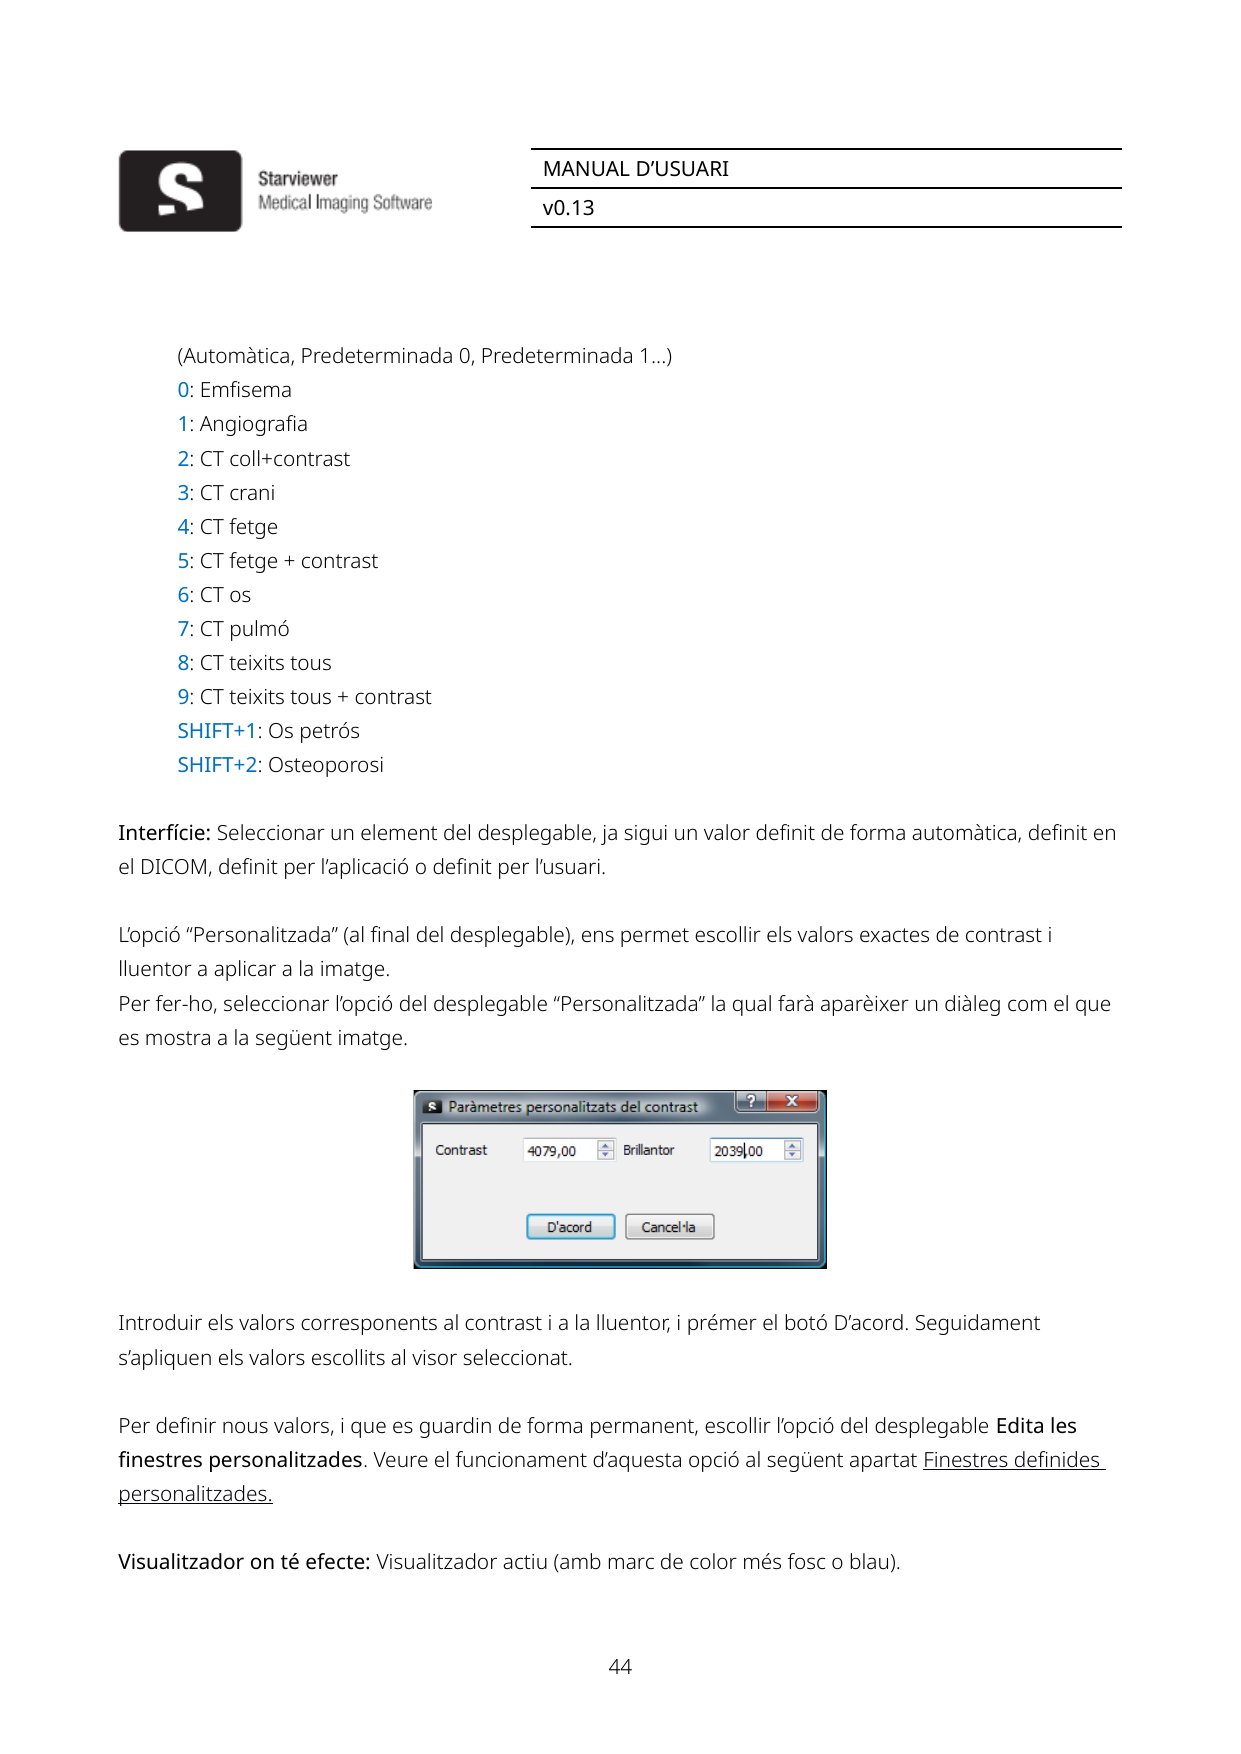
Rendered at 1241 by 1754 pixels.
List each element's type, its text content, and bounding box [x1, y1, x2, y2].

text 3: CT crani [177, 478, 1122, 506]
text Introduir els valors corresponents al contrast i a la lluentor, i prémer el botó D’acord. Seguidament s’apliquen els valors escollits al visor seleccionat. [118, 1308, 1122, 1371]
text Visualitzador on té efecte: Visualitzador actiu (amb marc de color més fosc o blau). [118, 1547, 1122, 1575]
text 2: CT coll+contrast [177, 444, 1122, 472]
text SHIFT+2: Osteoporosi [177, 750, 1122, 779]
text 7: CT pulmó [177, 614, 1122, 642]
text (Automàtica, Predeterminada 0, Predeterminada 1...) [177, 341, 1122, 370]
text 9: CT teixits tous + contrast [177, 682, 1122, 711]
text 8: CT teixits tous [177, 648, 1122, 676]
text 4: CT fetge [177, 512, 1122, 540]
text Per definir nous valors, i que es guardin de forma permanent, escollir l’opció del desplegable Edita les finestres personalitzades. Veure el funcionament d’aquesta opció al següent apartat Finestres definides personalitzades. [118, 1411, 1122, 1507]
picture [413, 1090, 827, 1269]
text Interfície: Seleccionar un element del desplegable, ja sigui un valor definit de forma automàtica, definit en el DICOM, definit per l’aplicació o definit per l’usuari. [118, 818, 1122, 881]
text L’opció “Personalitzada” (al final del desplegable), ens permet escollir els valors exactes de contrast i lluentor a aplicar a la imatge. [118, 921, 1122, 983]
text 0: Emfisema [177, 376, 1122, 404]
text Per fer-ho, seleccionar l’opció del desplegable “Personalitzada” la qual farà aparèixer un diàleg com el que es mostra a la següent imatge. [118, 989, 1122, 1051]
text SHIFT+1: Os petrós [177, 716, 1122, 744]
text 1: Angiografia [177, 409, 1122, 438]
text 5: CT fetge + contrast [177, 546, 1122, 574]
text 6: CT os [177, 580, 1122, 608]
